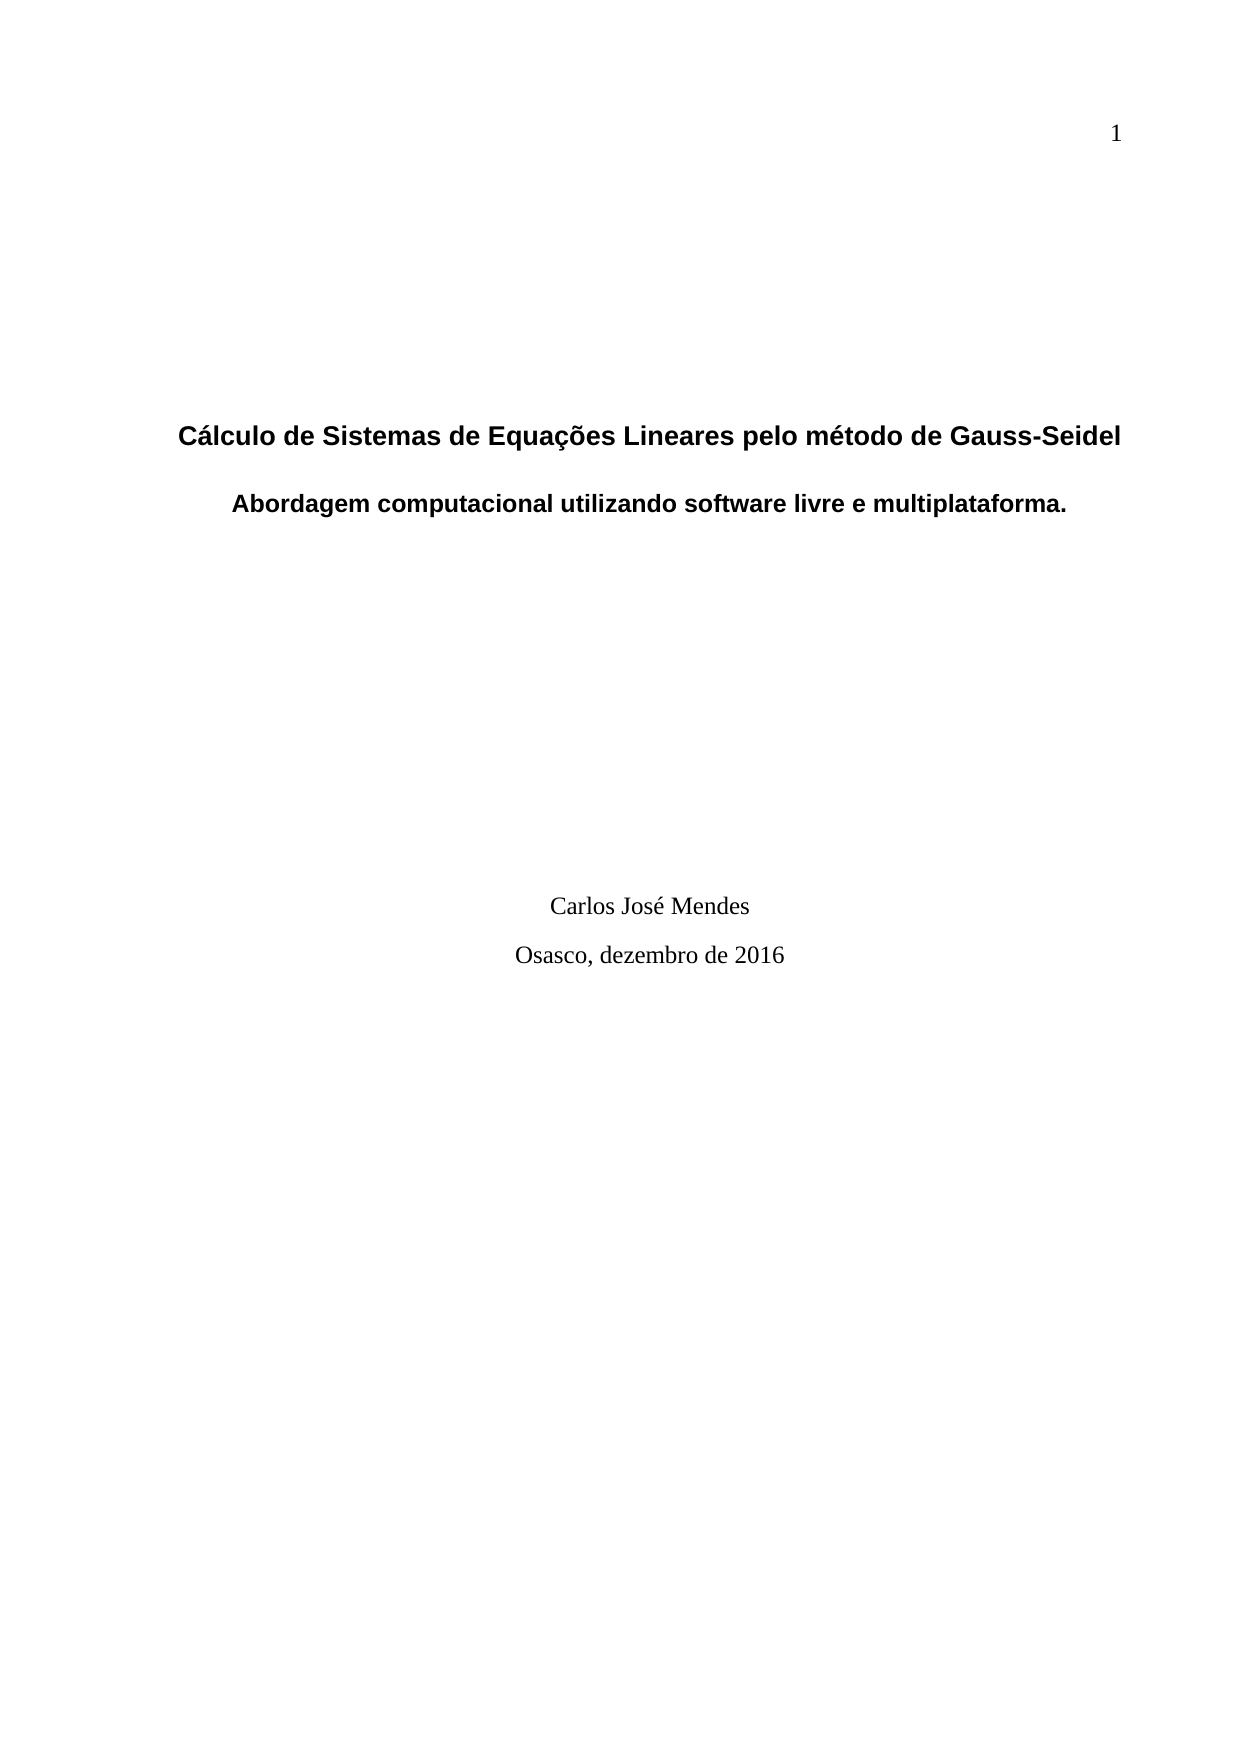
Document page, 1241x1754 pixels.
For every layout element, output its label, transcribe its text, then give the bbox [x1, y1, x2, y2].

subtitle Cálculo de Sistemas de Equações Lineares pelo método de Gauss-Seidel [177, 420, 1122, 452]
text Carlos José Mendes [177, 891, 1122, 920]
subtitle Abordagem computacional utilizando software livre e multiplataforma. [177, 489, 1122, 518]
text Osasco, dezembro de 2016 [177, 940, 1122, 969]
